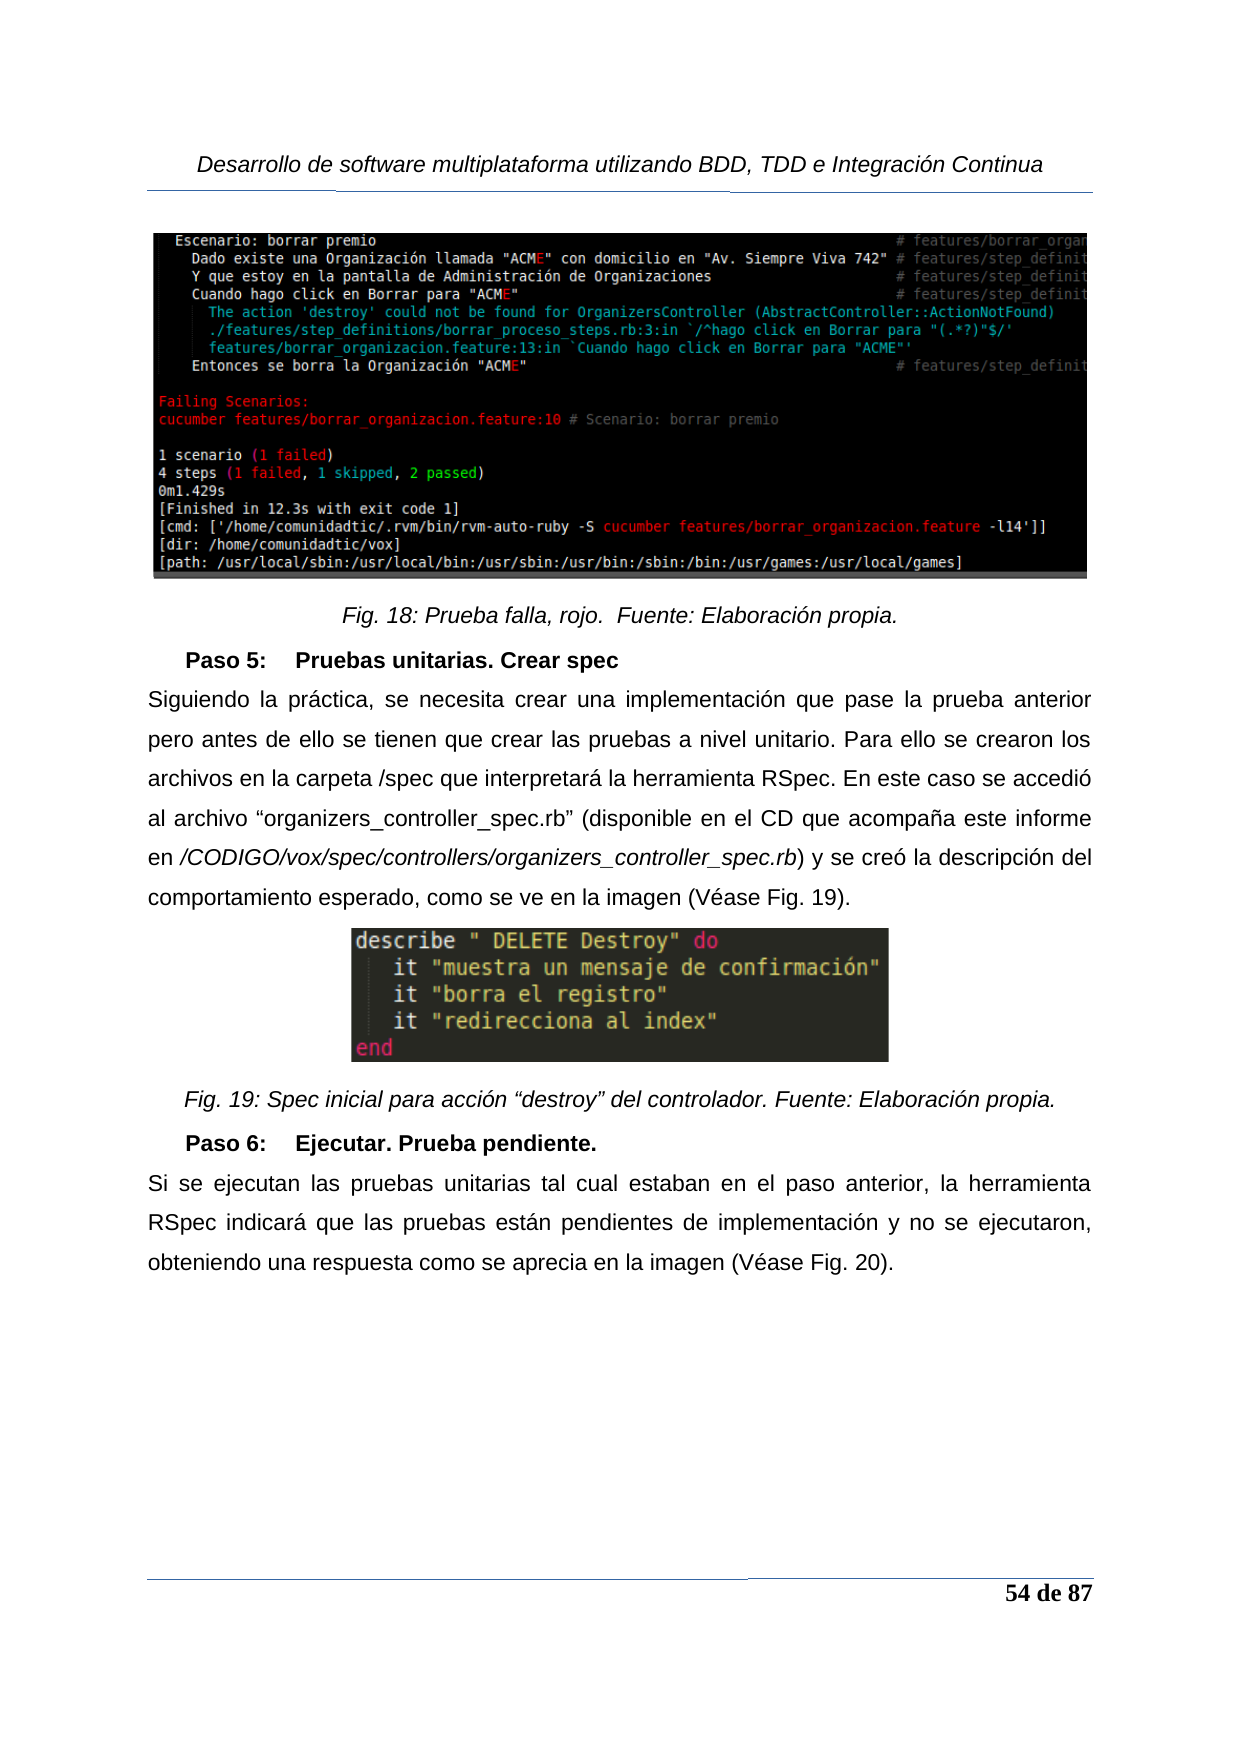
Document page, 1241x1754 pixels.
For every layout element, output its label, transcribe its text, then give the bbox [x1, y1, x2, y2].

list Ejecutar. Prueba pendiente. [185, 1130, 1093, 1157]
table_header [148, 923, 1093, 1067]
table_cell Fig. 18: Prueba falla, rojo. Fuente: Elaboración propia. [148, 584, 1093, 647]
table_header [148, 228, 1093, 584]
picture [351, 928, 889, 1062]
list Pruebas unitarias. Crear spec [185, 647, 1093, 673]
text Siguiendo la práctica, se necesita crear una implementación que pase la prueba anterior pero antes de ello se tienen que crear las pruebas a nivel unitario. Para ello se crearon los archivos en la carpeta /spec que interpretará la herramienta RSpec. En este caso se accedió al archivo “organizers_controller_spec.rb” (disponible en el CD que acompaña este informe en /CODIGO/vox/spec/controllers/organizers_controller_spec.rb) y se creó la descripción del comportamiento esperado, como se ve en la imagen (Véase Fig. 19). [148, 686, 1093, 910]
text Si se ejecutan las pruebas unitarias tal cual estaban en el paso anterior, la herramienta RSpec indicará que las pruebas están pendientes de implementación y no se ejecutaron, obteniendo una respuesta como se aprecia en la imagen (Véase Fig. 20). [148, 1170, 1093, 1275]
picture [153, 233, 1087, 579]
table_cell Fig. 19: Spec inicial para acción “destroy” del controlador. Fuente: Elaboración propia. [148, 1068, 1093, 1130]
